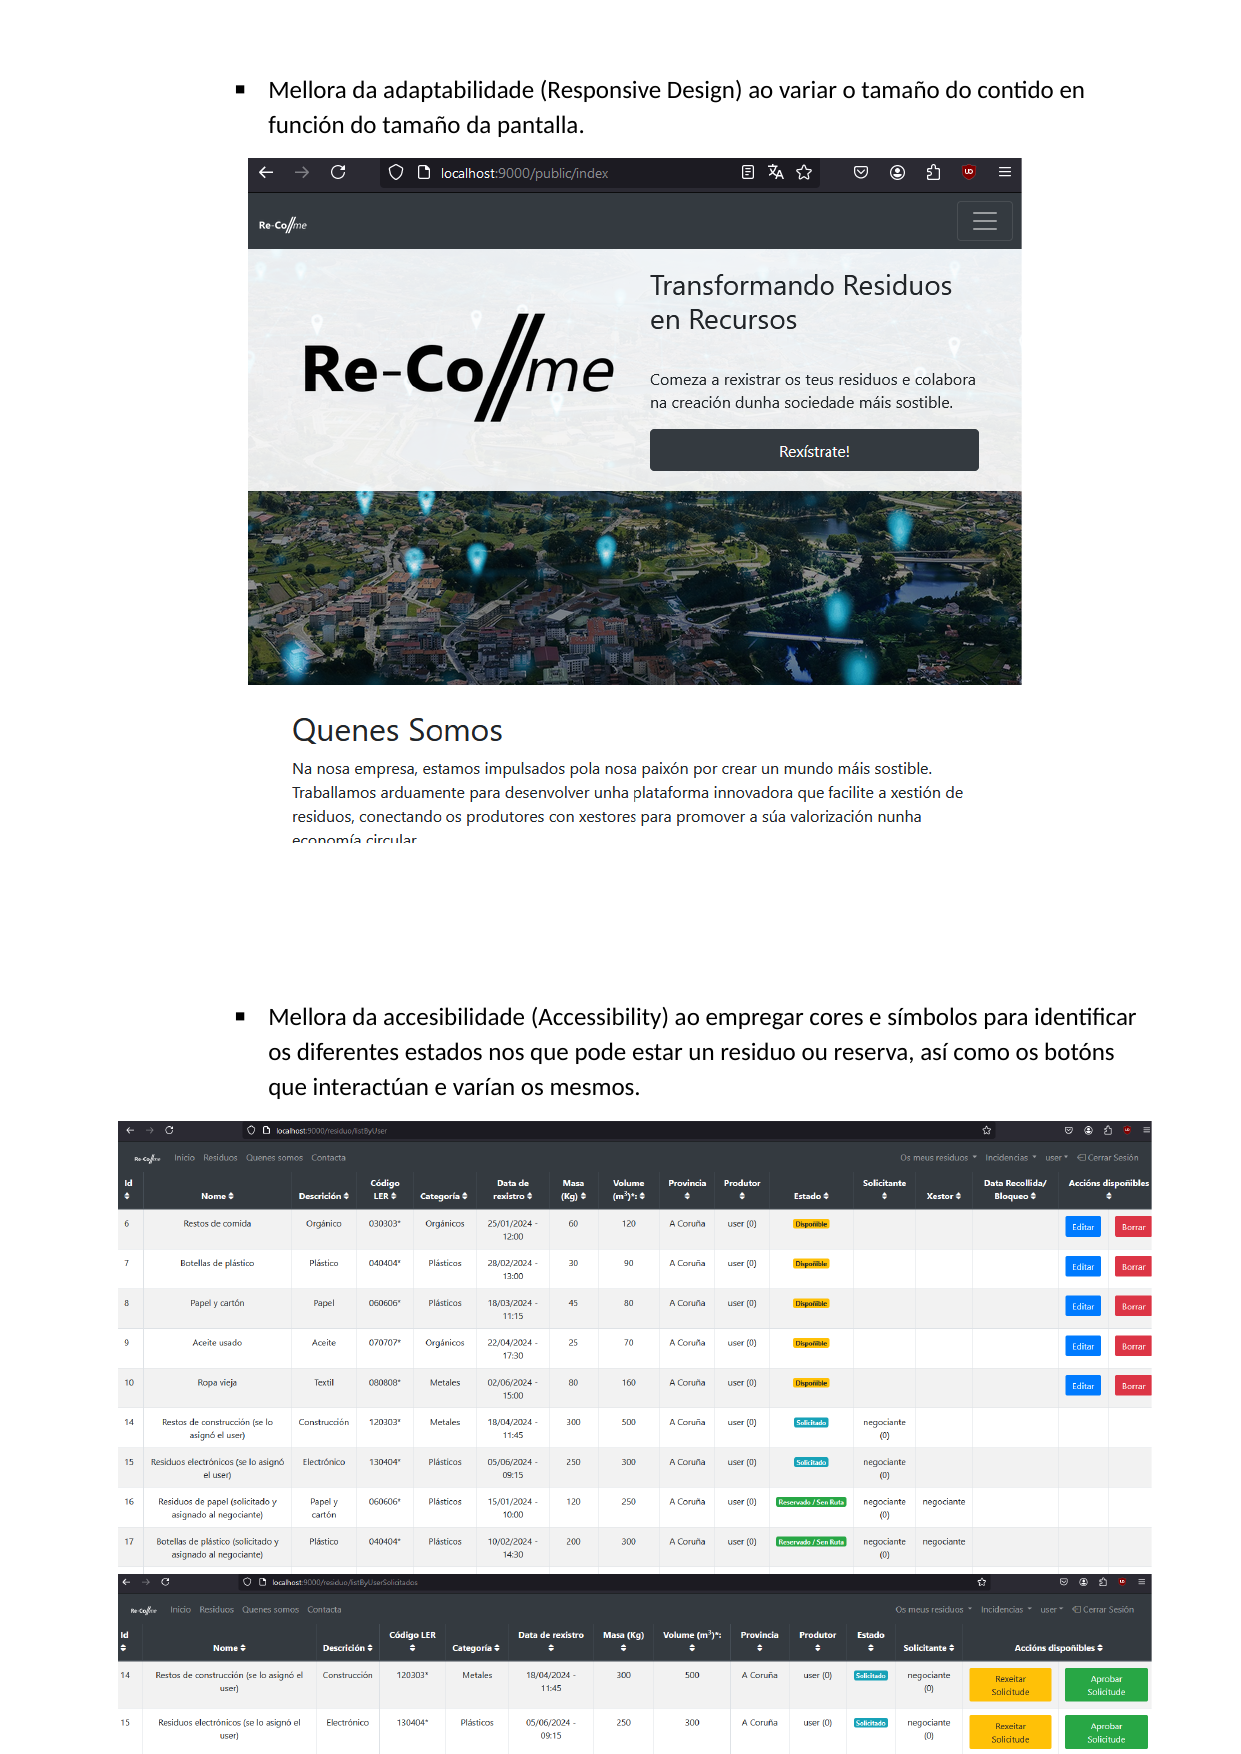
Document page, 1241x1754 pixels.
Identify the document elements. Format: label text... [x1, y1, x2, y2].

list Mellora da adaptabilidade (Responsive Design) ao variar o tamaño do contido en función do tamaño da pantalla. [231, 74, 1152, 139]
picture [248, 158, 1022, 843]
list Mellora da accesibilidade (Accessibility) ao empregar cores e símbolos para identificar os diferentes estados nos que pode estar un residuo ou reserva, así como os botóns que interactúan e varían os mesmos. [231, 1001, 1152, 1102]
picture [118, 1121, 1152, 1754]
